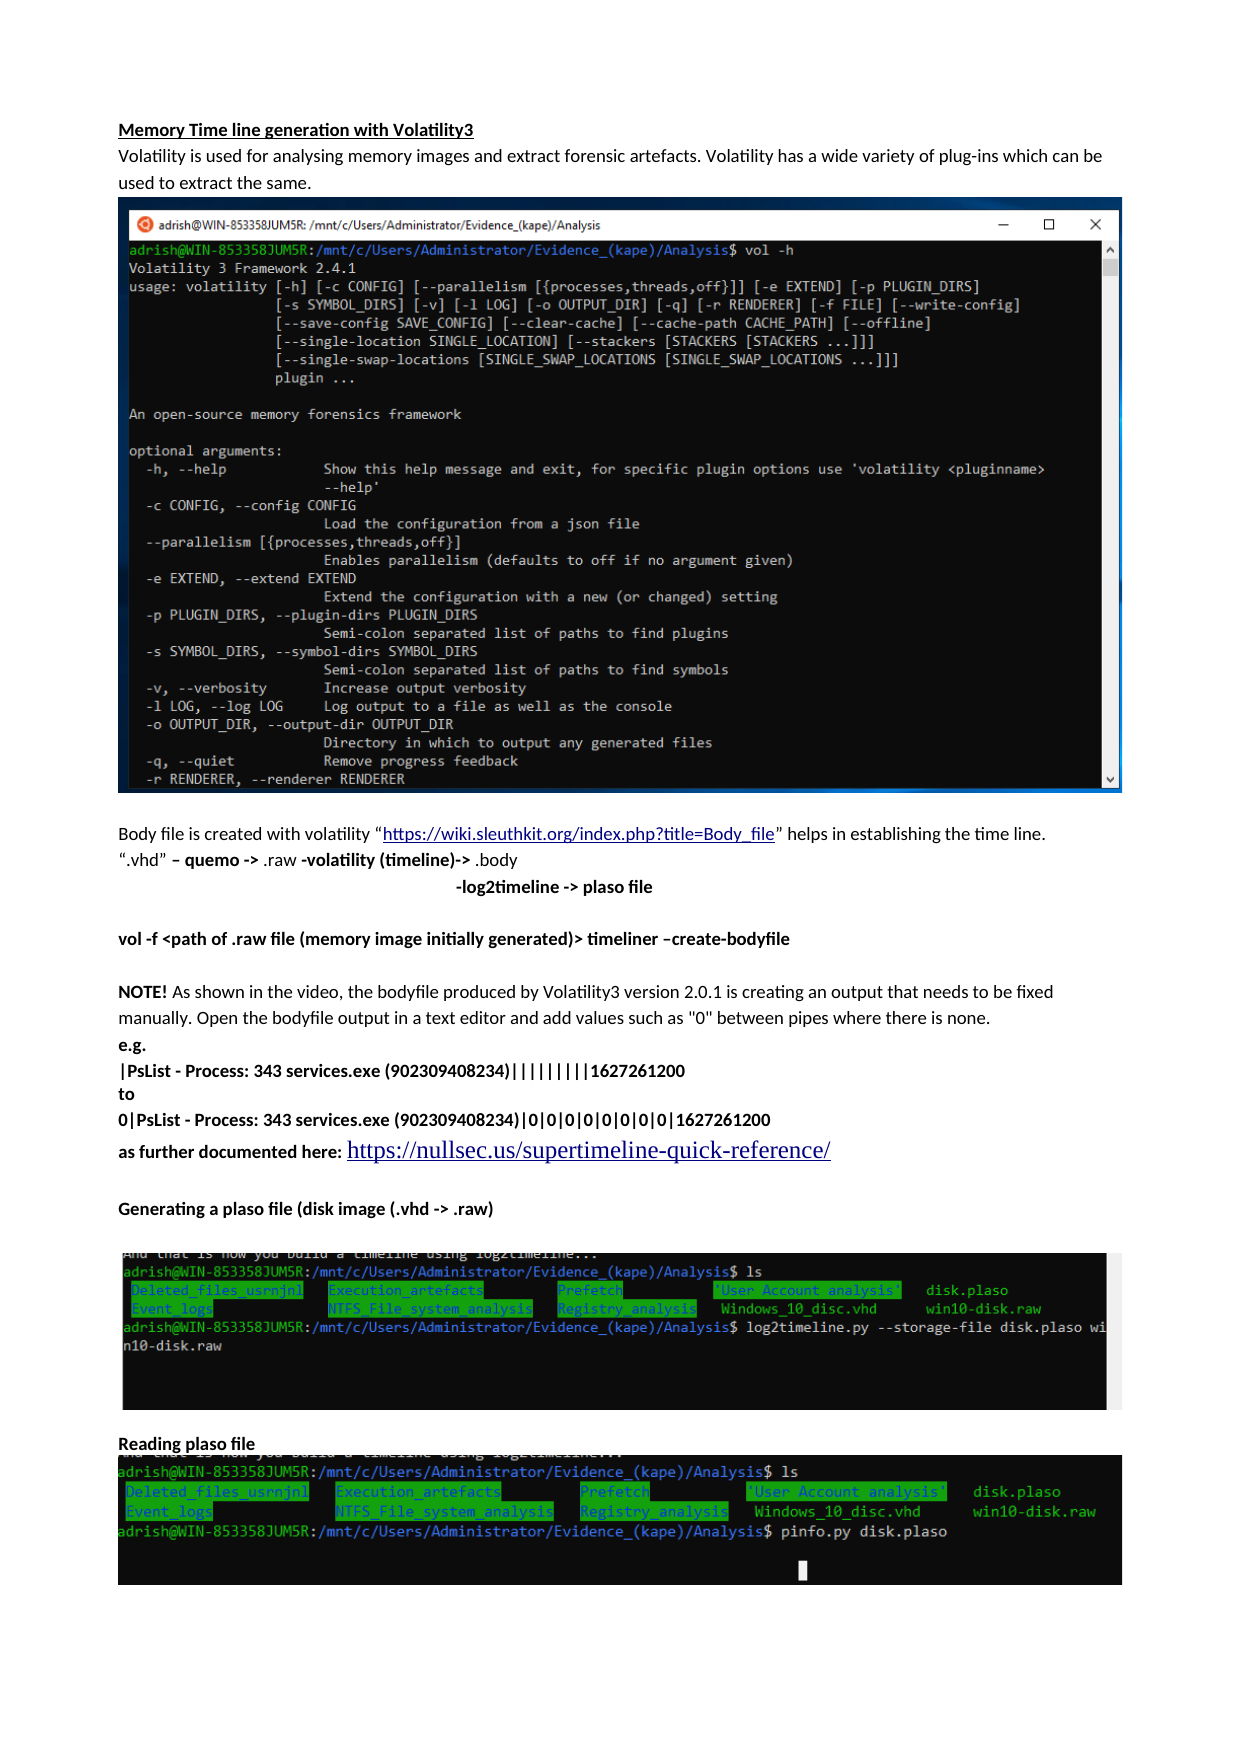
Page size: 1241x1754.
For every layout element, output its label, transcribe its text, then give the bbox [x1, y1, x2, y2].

picture [118, 1455, 1123, 1585]
text Generating a plaso file (disk image (.vhd -> .raw) [118, 1197, 1122, 1220]
picture [118, 197, 1123, 793]
text as further documented here: https://nullsec.us/supertimeline-quick-reference/ [118, 1135, 1122, 1164]
text to [118, 1082, 1122, 1105]
text Body file is created with volatility “https://wiki.sleuthkit.org/index.php?title=Body_file” helps in establishing the time line. [118, 822, 1122, 845]
text Volatility is used for analysing memory images and extract forensic artefacts. Volatility has a wide variety of plug-ins which can be used to extract the same. [118, 144, 1122, 194]
text Memory Time line generation with Volatility3 [118, 118, 1122, 141]
text e.g. [118, 1033, 1122, 1056]
text 0|PsList - Process: 343 services.exe (902309408234)|0|0|0|0|0|0|0|0|1627261200 [118, 1108, 1122, 1131]
text -log2timeline -> plaso file [118, 875, 1122, 898]
picture [118, 1253, 1123, 1410]
text Reading plaso file [118, 1433, 1122, 1455]
text NOTE! As shown in the video, the bodyfile produced by Volatility3 version 2.0.1 is creating an output that needs to be fixed manually. Open the bodyfile output in a text editor and add values such as "0" between pipes where there is none. [118, 980, 1122, 1029]
text |PsList - Process: 343 services.exe (902309408234)|||||||||1627261200 [118, 1059, 1122, 1082]
text vol -f <path of .raw file (memory image initially generated)> timeliner –create-bodyfile [118, 927, 1122, 950]
text “.vhd” – quemo -> .raw -volatility (timeline)-> .body [118, 848, 1122, 871]
